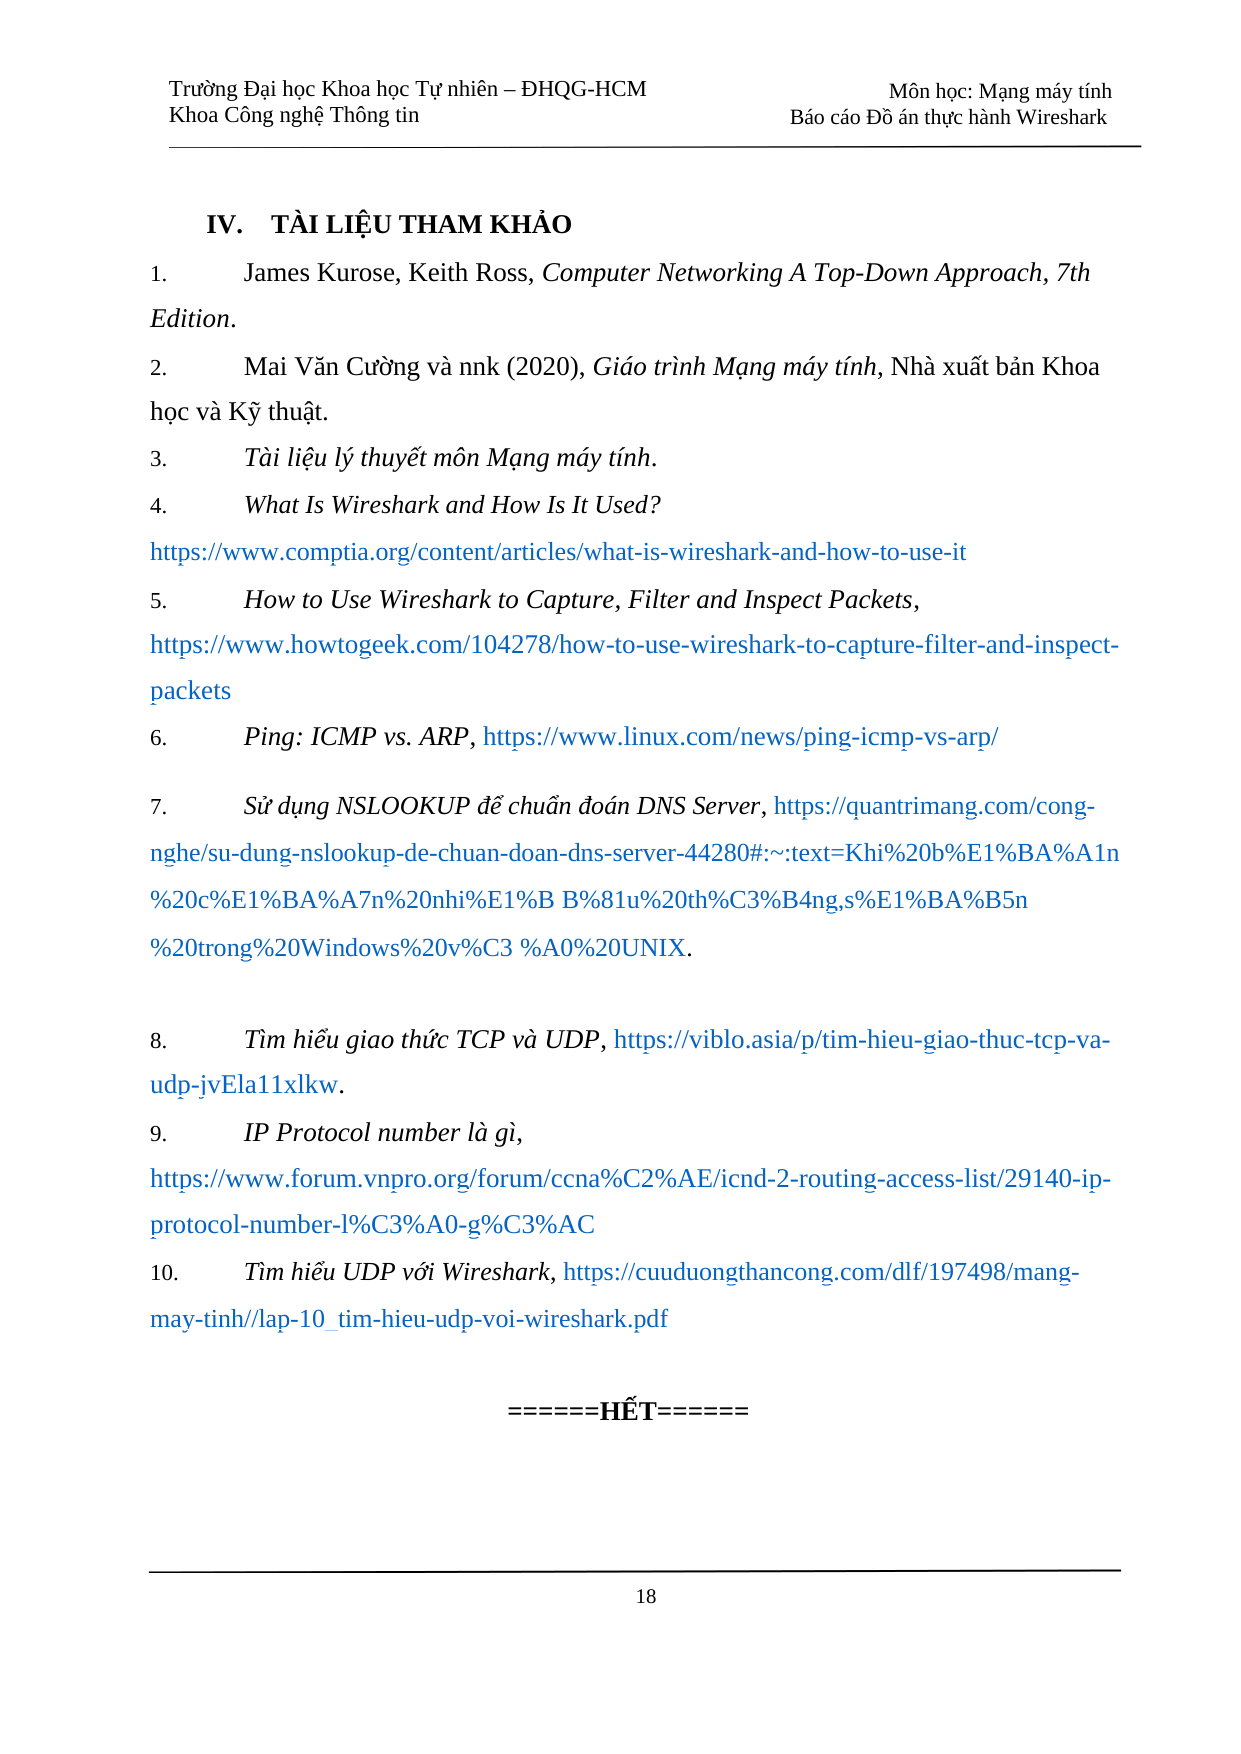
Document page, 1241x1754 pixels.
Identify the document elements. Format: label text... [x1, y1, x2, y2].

picture [148, 1569, 1122, 1573]
list Sử dụng NSLOOKUP để chuẩn đoán DNS Server, https://quantrimang.com/cong-nghe/su-dung-nslookup-de-chuan-doan-dns-server-44280#:~:text=Khi%20b%E1%BA%A1n%20c%E1%BA%A7n%20nhi%E1%B B%81u%20th%C3%B4ng,s%E1%BA%B5n%20trong%20Windows%20v%C3 %A0%20UNIX. [150, 790, 1123, 962]
list Mai Văn Cường và nnk (2020), Giáo trình Mạng máy tính, Nhà xuất bản Khoa học và Kỹ thuật. [150, 350, 1123, 426]
list Ping: ICMP vs. ARP, https://www.linux.com/news/ping-icmp-vs-arp/ [150, 720, 1123, 751]
list IP Protocol number là gì, https://www.forum.vnpro.org/forum/ccna%C2%AE/icnd-2-routing-access-list/29140-ip-protocol-number-l%C3%A0-g%C3%AC [150, 1116, 1123, 1239]
list What Is Wireshark and How Is It Used? https://www.comptia.org/content/articles/what-is-wireshark-and-how-to-use-it [150, 489, 1123, 566]
list Tìm hiểu UDP với Wireshark, https://cuuduongthancong.com/dlf/197498/mang-may-tinh//lap-10_tim-hieu-udp-voi-wireshark.pdf [150, 1256, 1123, 1333]
list How to Use Wireshark to Capture, Filter and Inspect Packets, https://www.howtogeek.com/104278/how-to-use-wireshark-to-capture-filter-and-inspect-packets [150, 583, 1123, 705]
text IV. TÀI LIỆU THAM KHẢO [206, 208, 1123, 239]
text Trường Đại học Khoa học Tự nhiên – ĐHQG-HCM Khoa Công nghệ Thông tin [169, 76, 648, 127]
list Tài liệu lý thuyết môn Mạng máy tính. [150, 441, 1123, 472]
text 18 [150, 1584, 1142, 1608]
text Môn học: Mạng máy tính Báo cáo Đồ án thực hành Wireshark [789, 78, 1123, 129]
text ======HẾT====== [150, 1395, 1106, 1426]
list James Kurose, Keith Ross, Computer Networking A Top-Down Approach, 7th Edition. [150, 257, 1123, 333]
list Tìm hiểu giao thức TCP và UDP, https://viblo.asia/p/tim-hieu-giao-thuc-tcp-va-udp-jvEla11xlkw. [150, 1023, 1123, 1099]
